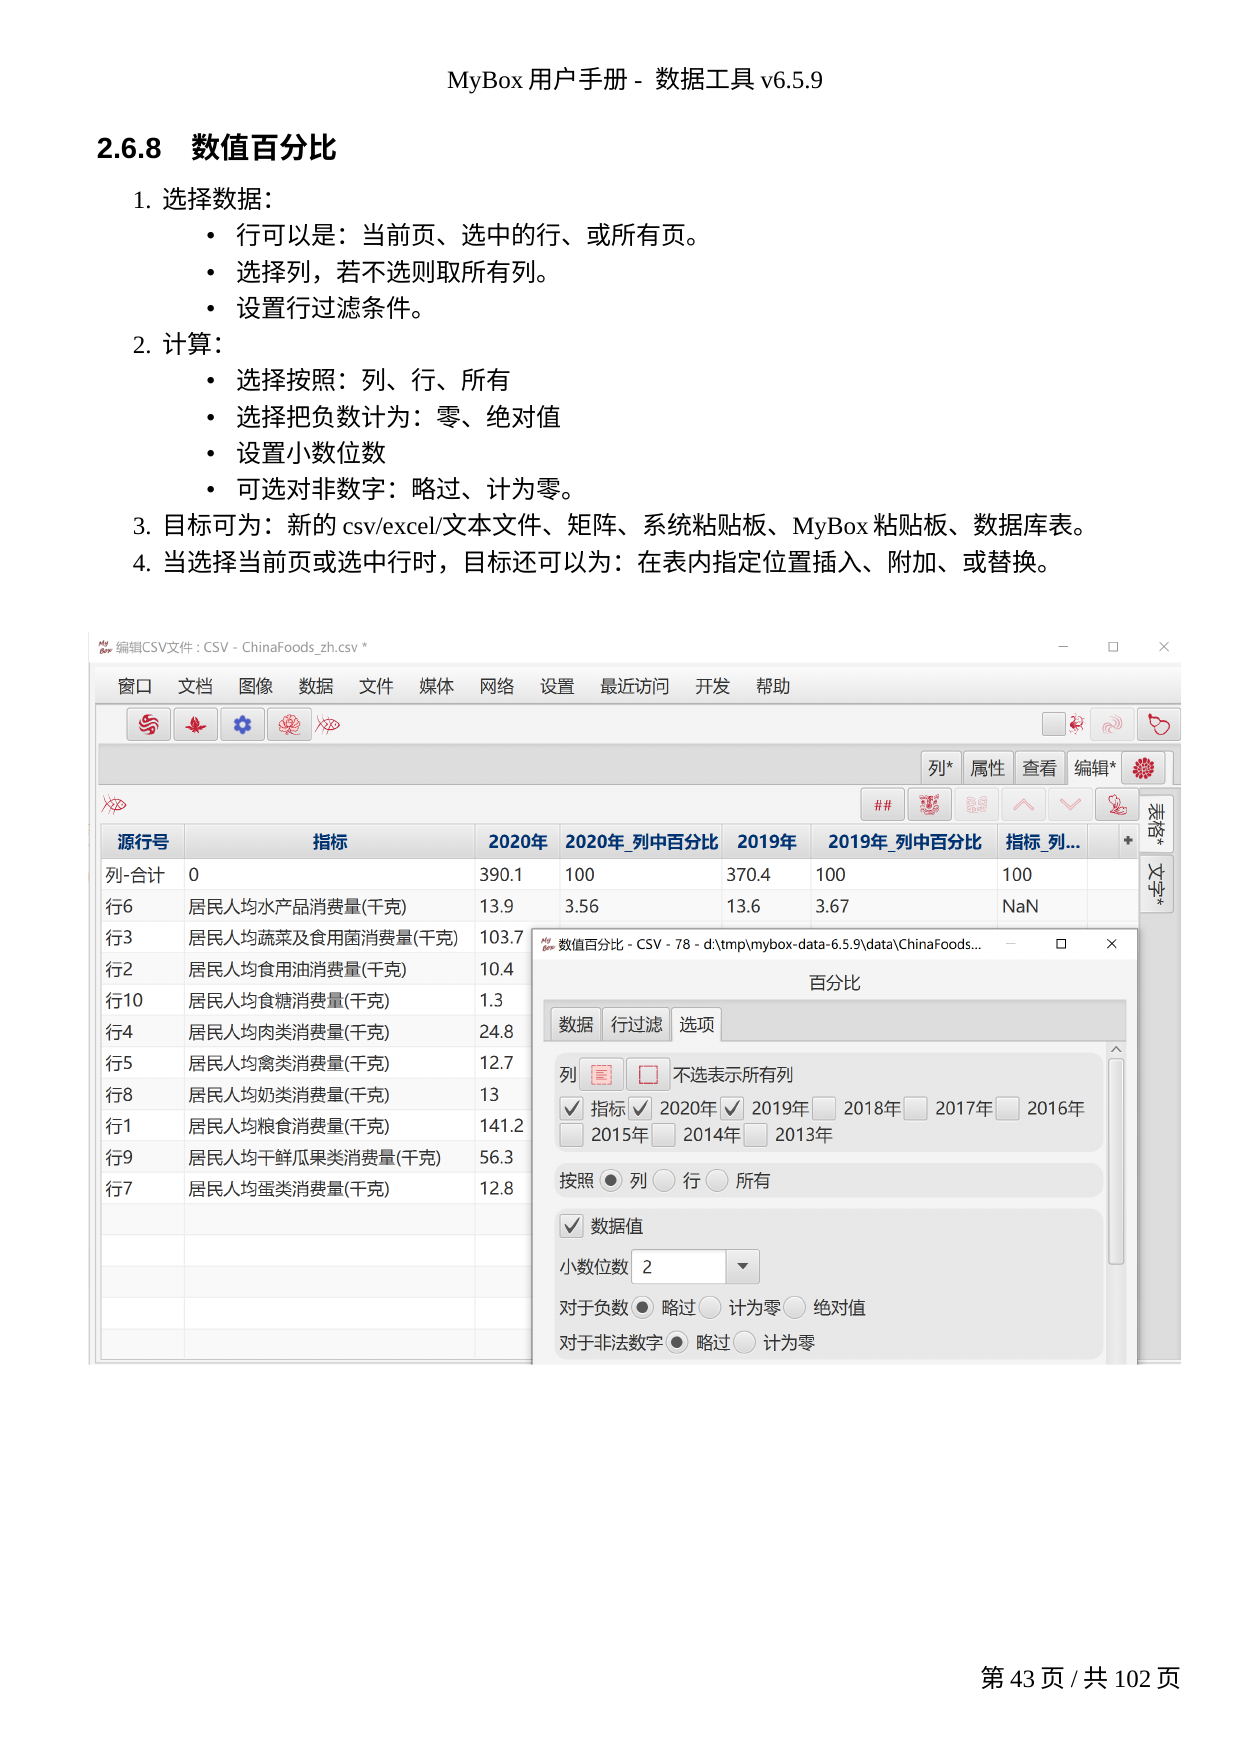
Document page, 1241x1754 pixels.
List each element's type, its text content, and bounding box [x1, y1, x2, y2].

list 目标可为：新的csv/excel/文本文件、矩阵、系统粘贴板、MyBox粘贴板、数据库表。 [133, 506, 1181, 542]
list 设置行过滤条件。 [206, 288, 1181, 324]
list 选择列，若不选则取所有列。 [206, 252, 1181, 288]
list 当选择当前页或选中行时，目标还可以为：在表内指定位置插入、附加、或替换。 [133, 542, 1181, 578]
list 设置小数位数 [206, 433, 1181, 469]
list 选择数据： [133, 179, 1181, 216]
picture [88, 632, 1182, 1365]
list 选择按照：列、行、所有 [206, 361, 1181, 397]
list 选择把负数计为：零、绝对值 [206, 397, 1181, 433]
list 计算： [133, 324, 1181, 361]
list 可选对非数字：略过、计为零。 [206, 469, 1181, 506]
subtitle 数值百分比 [88, 125, 1181, 167]
list 行可以是：当前页、选中的行、或所有页。 [206, 216, 1181, 252]
